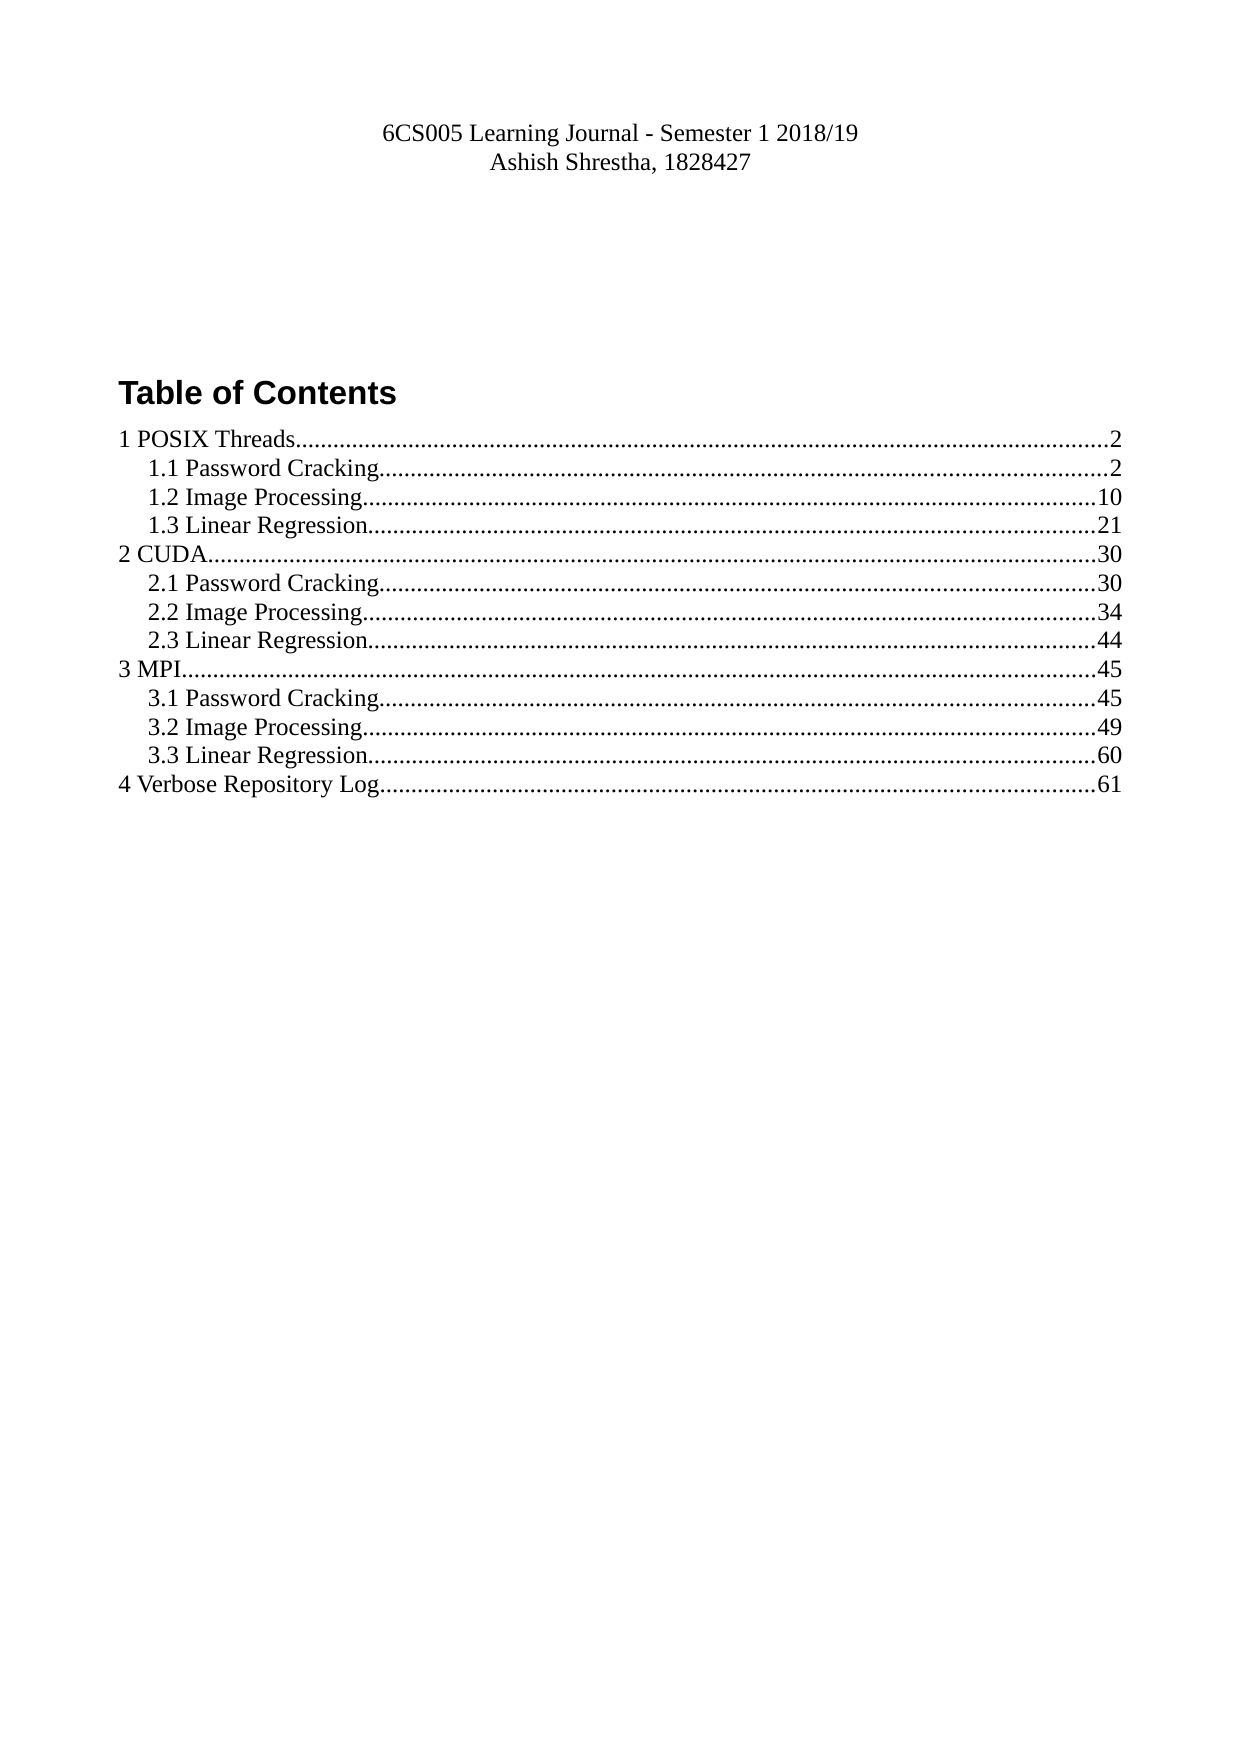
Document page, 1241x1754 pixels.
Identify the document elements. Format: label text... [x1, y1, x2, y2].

text 4 Verbose Repository Log 61 [118, 769, 1122, 798]
text 3.3 Linear Regression 60 [148, 740, 1122, 769]
text 1.1 Password Cracking 2 [148, 453, 1122, 482]
text 2 CUDA 30 [118, 539, 1122, 568]
text 2.2 Image Processing 34 [148, 597, 1122, 625]
text 1.2 Image Processing 10 [148, 482, 1122, 510]
text 6CS005 Learning Journal - Semester 1 2018/19 [118, 118, 1122, 147]
text Ashish Shrestha, 1828427 [118, 147, 1122, 176]
text 1.3 Linear Regression 21 [148, 510, 1122, 539]
text 2.3 Linear Regression 44 [148, 625, 1122, 654]
text 3.2 Image Processing 49 [148, 712, 1122, 740]
text 3.1 Password Cracking 45 [148, 683, 1122, 712]
text 1 POSIX Threads 2 [118, 424, 1122, 453]
subtitle Table of Contents [118, 373, 1122, 412]
text 2.1 Password Cracking 30 [148, 568, 1122, 597]
text 3 MPI 45 [118, 654, 1122, 683]
